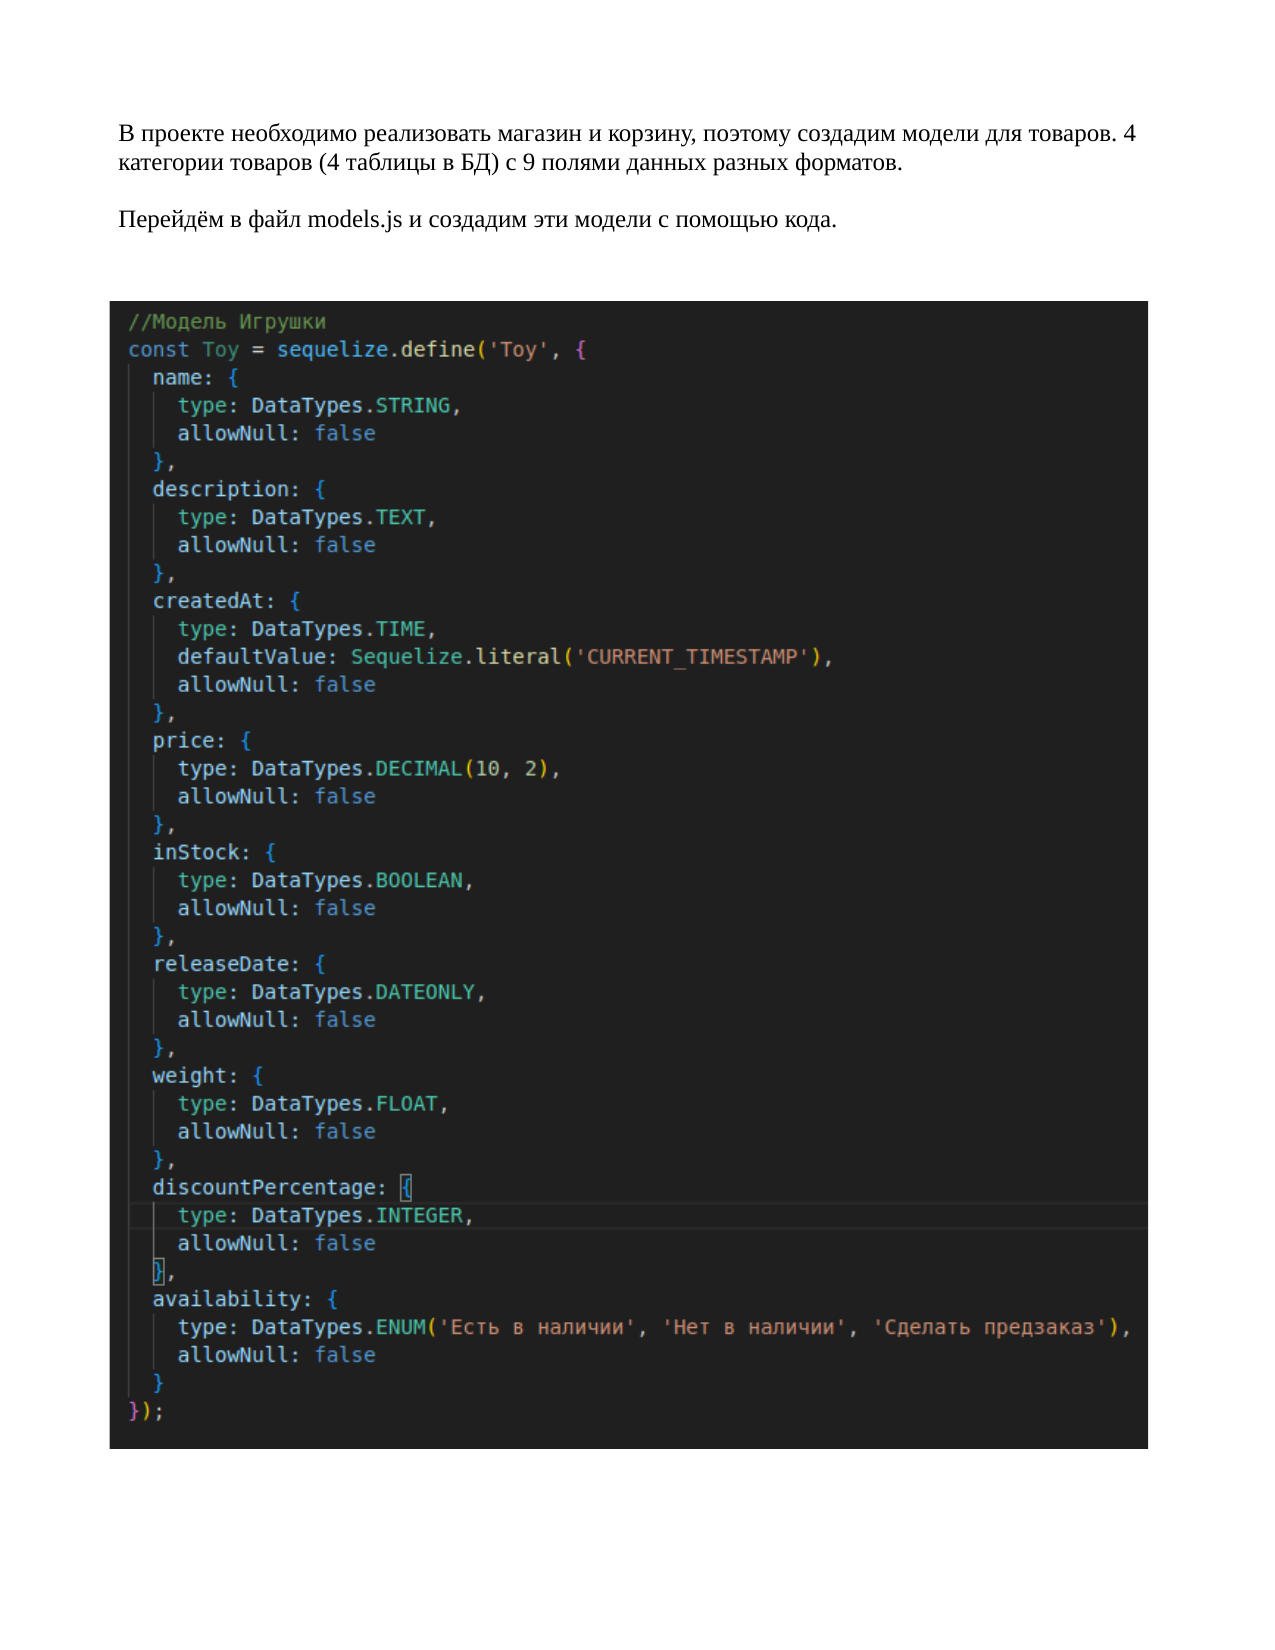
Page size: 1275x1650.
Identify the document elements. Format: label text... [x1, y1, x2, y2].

text В проекте необходимо реализовать магазин и корзину, поэтому создадим модели для товаров. 4 категории товаров (4 таблицы в БД) с 9 полями данных разных форматов. [118, 118, 1157, 176]
text Перейдём в файл models.js и создадим эти модели с помощью кода. [118, 204, 1157, 233]
picture [109, 301, 1149, 1449]
